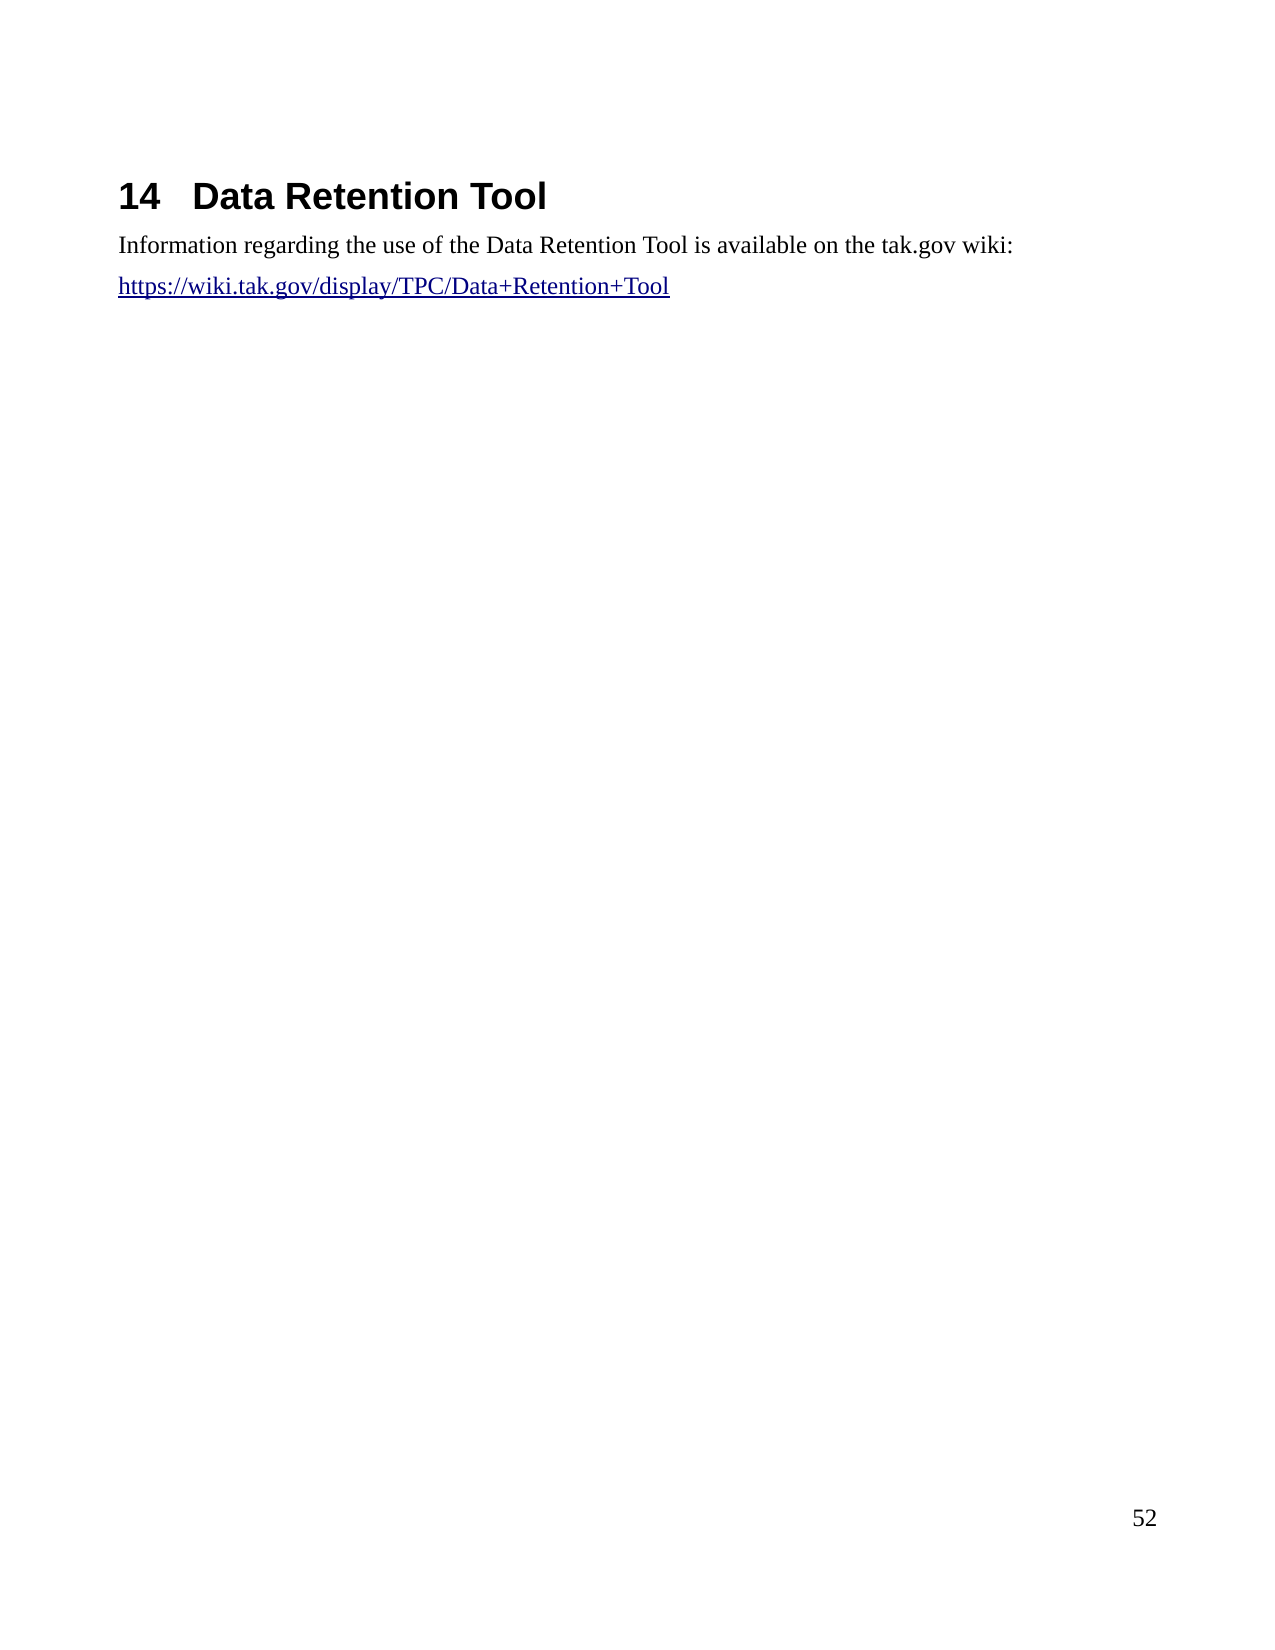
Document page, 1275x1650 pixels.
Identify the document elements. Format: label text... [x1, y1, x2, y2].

text Information regarding the use of the Data Retention Tool is available on the tak.gov wiki: [118, 230, 1157, 259]
subtitle Data Retention Tool [118, 174, 1157, 217]
text https://wiki.tak.gov/display/TPC/Data+Retention+Tool [118, 271, 1157, 300]
